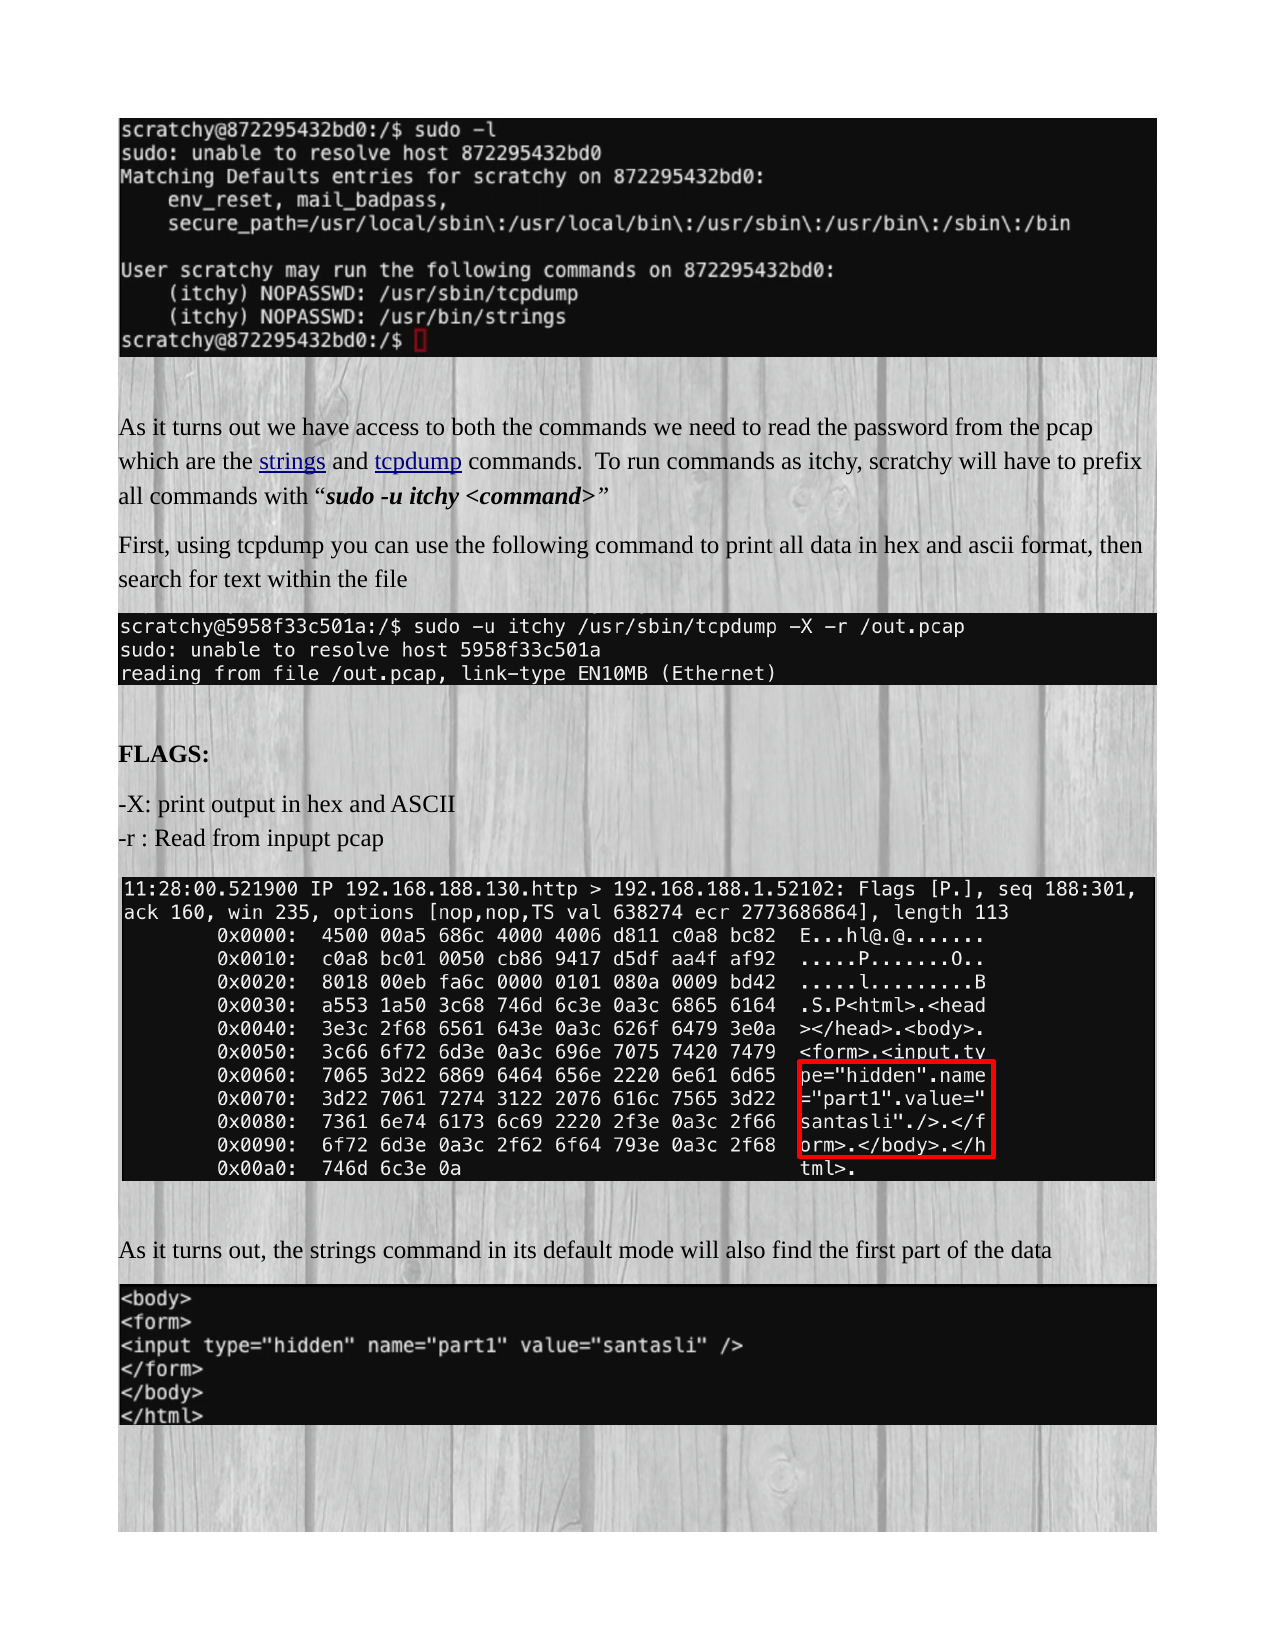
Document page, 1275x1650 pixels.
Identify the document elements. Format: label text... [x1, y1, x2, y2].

picture [118, 768, 1157, 789]
text First, using tcpdump you can use the following command to print all data in hex and ascii format, then search for text within the file [118, 530, 1157, 593]
picture [118, 593, 1157, 739]
text FLAGS: [118, 739, 1157, 768]
picture [118, 509, 1157, 530]
text -X: print output in hex and ASCII -r : Read from inpupt pcap [118, 789, 1157, 852]
picture [118, 852, 1157, 1235]
picture [118, 1264, 1157, 1532]
text As it turns out we have access to both the commands we need to read the password from the pcap which are the strings and tcpdump commands. To run commands as itchy, scratchy will have to prefix all commands with “sudo -u itchy <command>” [118, 412, 1157, 509]
picture [118, 118, 1157, 412]
text As it turns out, the strings command in its default mode will also find the first part of the data [118, 1235, 1157, 1264]
